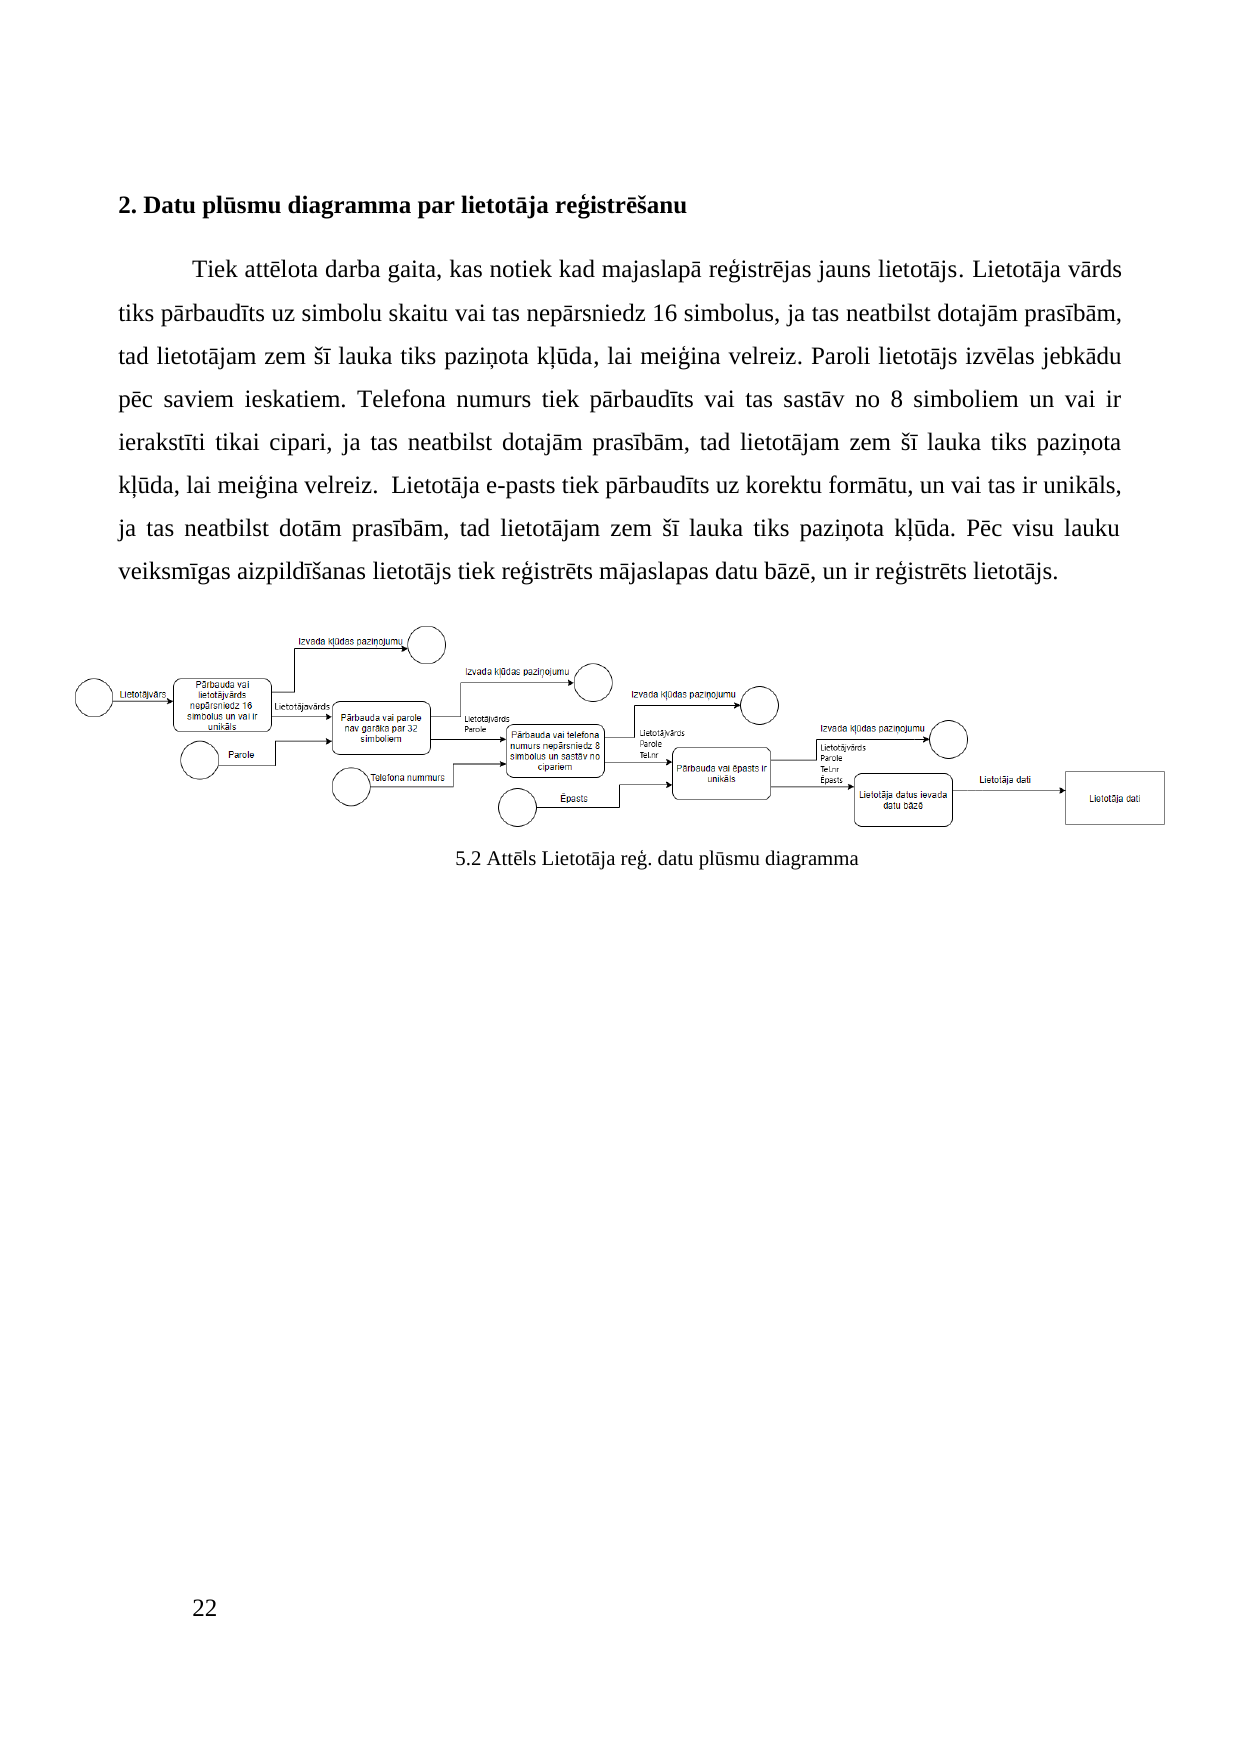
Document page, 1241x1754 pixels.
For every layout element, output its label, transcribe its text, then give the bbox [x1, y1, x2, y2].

picture [69, 620, 1171, 834]
text Tiek attēlota darba gaita, kas notiek kad majaslapā reģistrējas jauns lietotājs. Lietotāja vārds tiks pārbaudīts uz simbolu skaitu vai tas nepārsniedz 16 simbolus, ja tas neatbilst dotajām prasībām, tad lietotājam zem šī lauka tiks paziņota kļūda, lai meiģina velreiz. Paroli lietotājs izvēlas jebkādu pēc saviem ieskatiem. Telefona numurs tiek pārbaudīts vai tas sastāv no 8 simboliem un vai ir ierakstīti tikai cipari, ja tas neatbilst dotajām prasībām, tad lietotājam zem šī lauka tiks paziņota kļūda, lai meiģina velreiz. Lietotāja e-pasts tiek pārbaudīts uz korektu formātu, un vai tas ir unikāls, ja tas neatbilst dotām prasībām, tad lietotājam zem šī lauka tiks paziņota kļūda. Pēc visu lauku veiksmīgas aizpildīšanas lietotājs tiek reģistrēts mājaslapas datu bāzē, un ir reģistrēts lietotājs. [118, 254, 1122, 585]
text 2. Datu plūsmu diagramma par lietotāja reģistrēšanu [118, 191, 1122, 219]
text 5.2 Attēls Lietotāja reģ. datu plūsmu diagramma [118, 834, 1122, 870]
